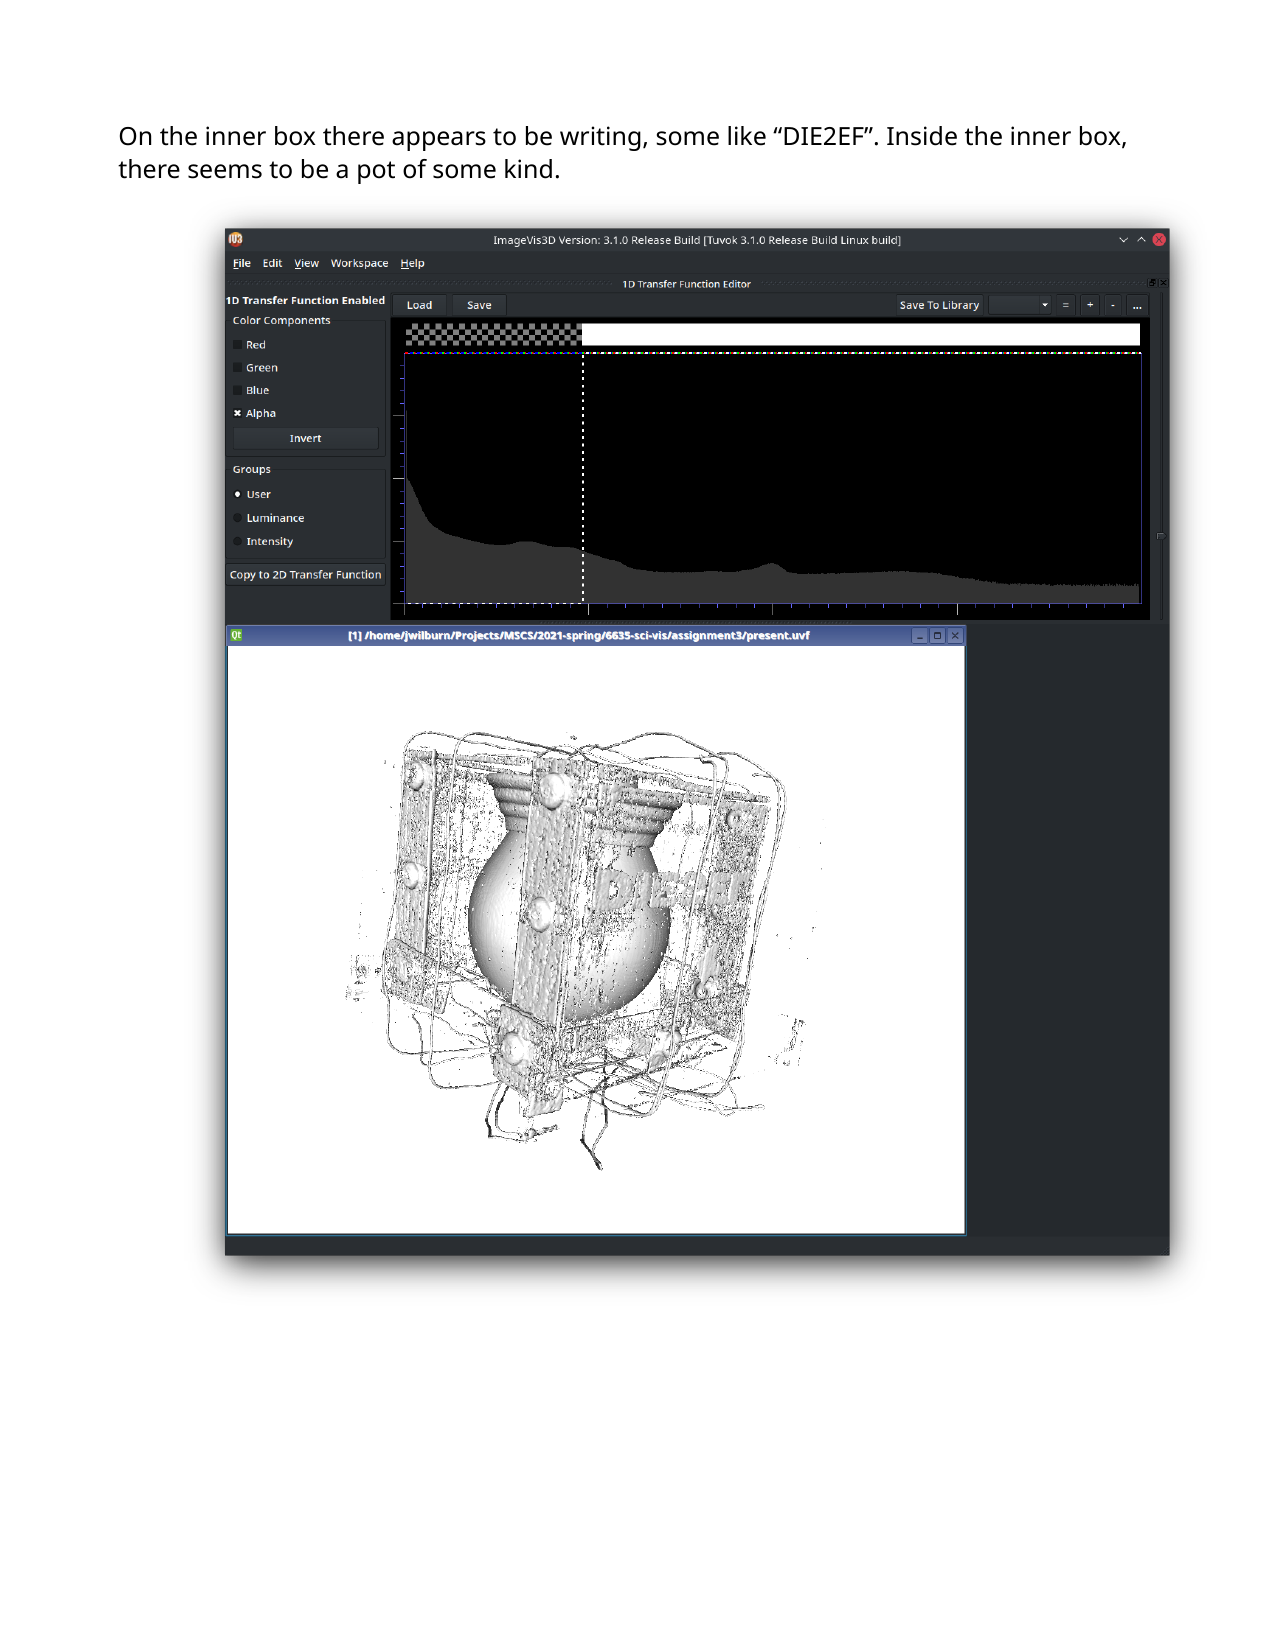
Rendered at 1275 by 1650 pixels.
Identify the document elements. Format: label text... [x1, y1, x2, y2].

text On the inner box there appears to be writing, some like “DIE2EF”. Inside the inner box, there seems to be a pot of some kind. [118, 118, 1157, 186]
picture [177, 189, 1217, 1312]
